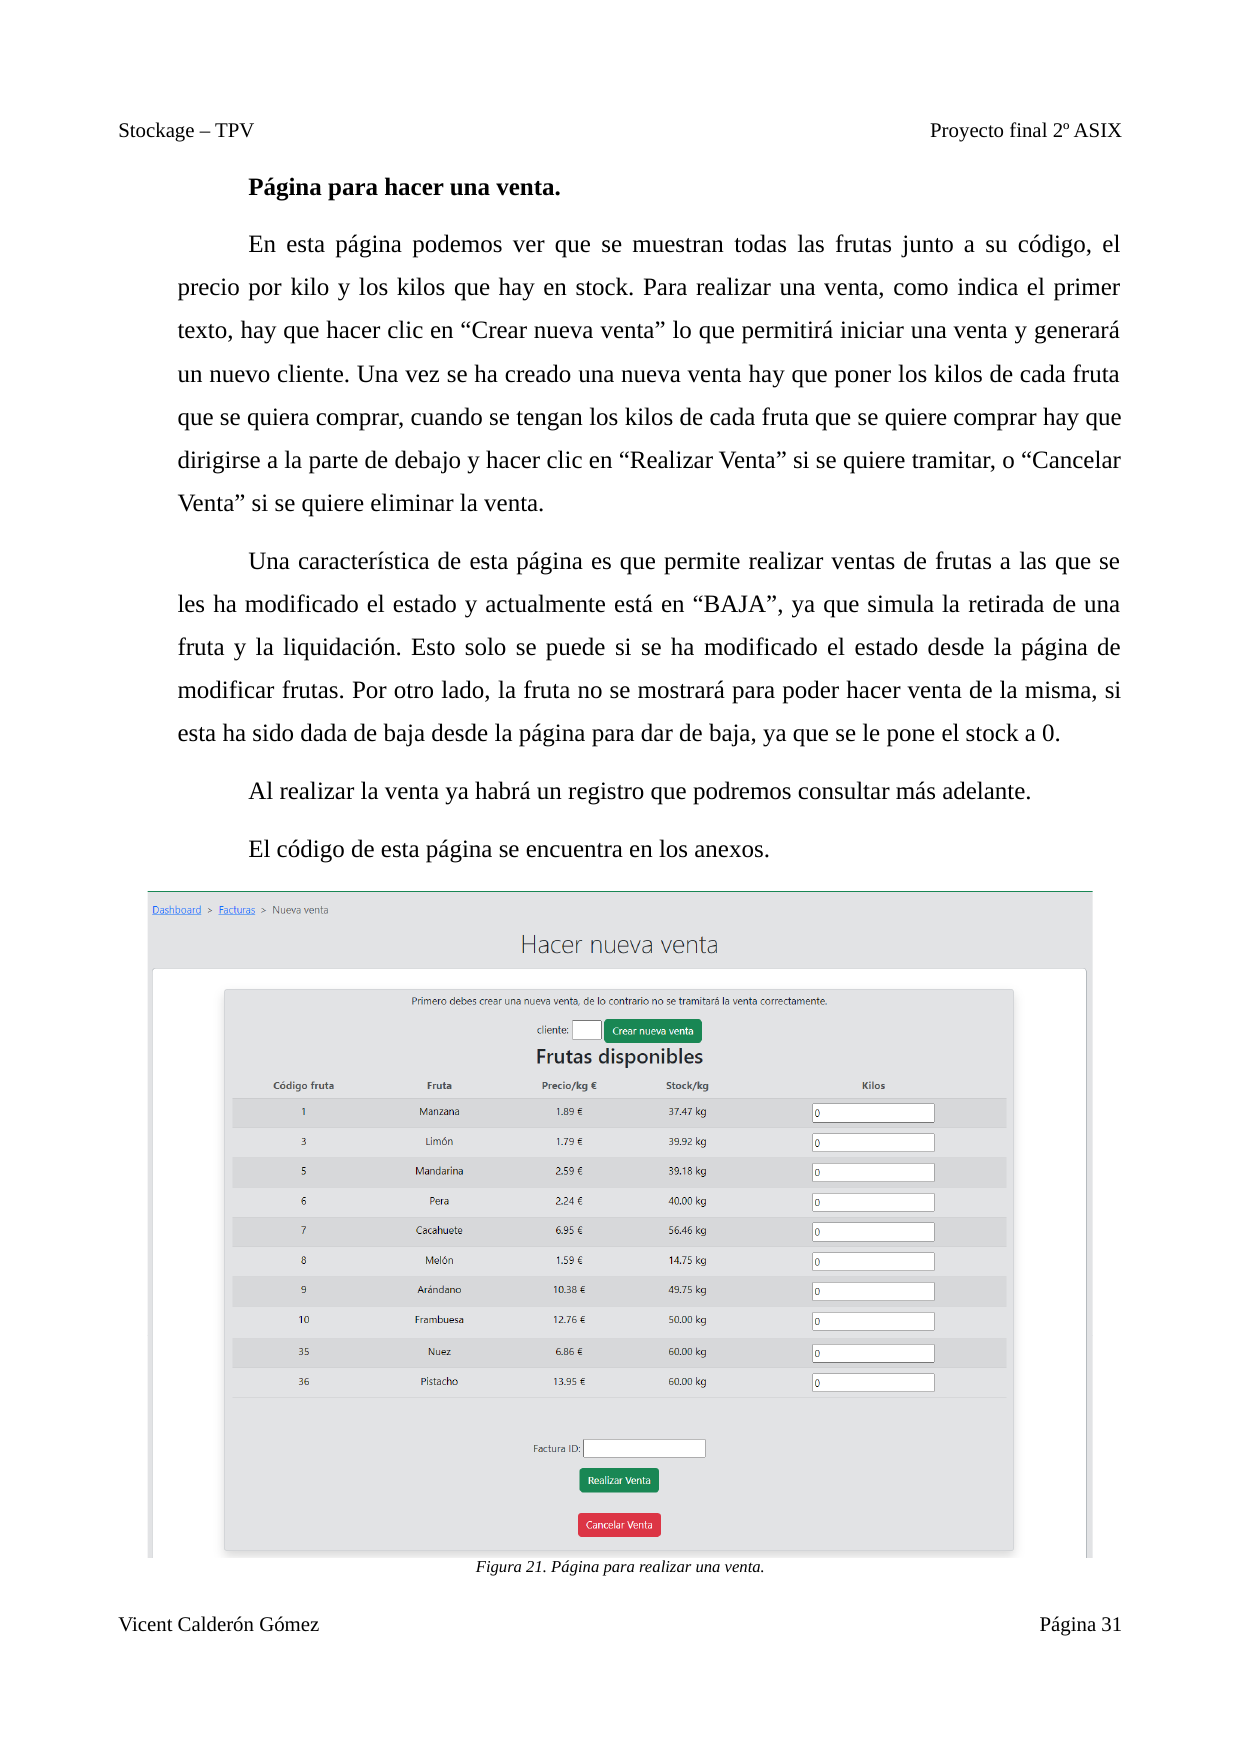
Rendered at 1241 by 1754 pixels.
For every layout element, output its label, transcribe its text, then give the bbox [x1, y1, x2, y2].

text Una característica de esta página es que permite realizar ventas de frutas a las que se les ha modificado el estado y actualmente está en “BAJA”, ya que simula la retirada de una fruta y la liquidación. Esto solo se puede si se ha modificado el estado desde la página de modificar frutas. Por otro lado, la fruta no se mostrará para poder hacer venta de la misma, si esta ha sido dada de baja desde la página para dar de baja, ya que se le pone el stock a 0. [177, 546, 1122, 747]
text El código de esta página se encuentra en los anexos. [177, 834, 1122, 862]
text Página para hacer una venta. [177, 172, 1122, 200]
text Al realizar la venta ya habrá un registro que podremos consultar más adelante. [177, 776, 1122, 805]
text Figura 21. Página para realizar una venta. [118, 904, 1122, 1576]
picture [147, 891, 1093, 1558]
text En esta página podemos ver que se muestran todas las frutas junto a su código, el precio por kilo y los kilos que hay en stock. Para realizar una venta, como indica el primer texto, hay que hacer clic en “Crear nueva venta” lo que permitirá iniciar una venta y generará un nuevo cliente. Una vez se ha creado una nueva venta hay que poner los kilos de cada fruta que se quiera comprar, cuando se tengan los kilos de cada fruta que se quiere comprar hay que dirigirse a la parte de debajo y hacer clic en “Realizar Venta” si se quiere tramitar, o “Cancelar Venta” si se quiere eliminar la venta. [177, 229, 1122, 517]
